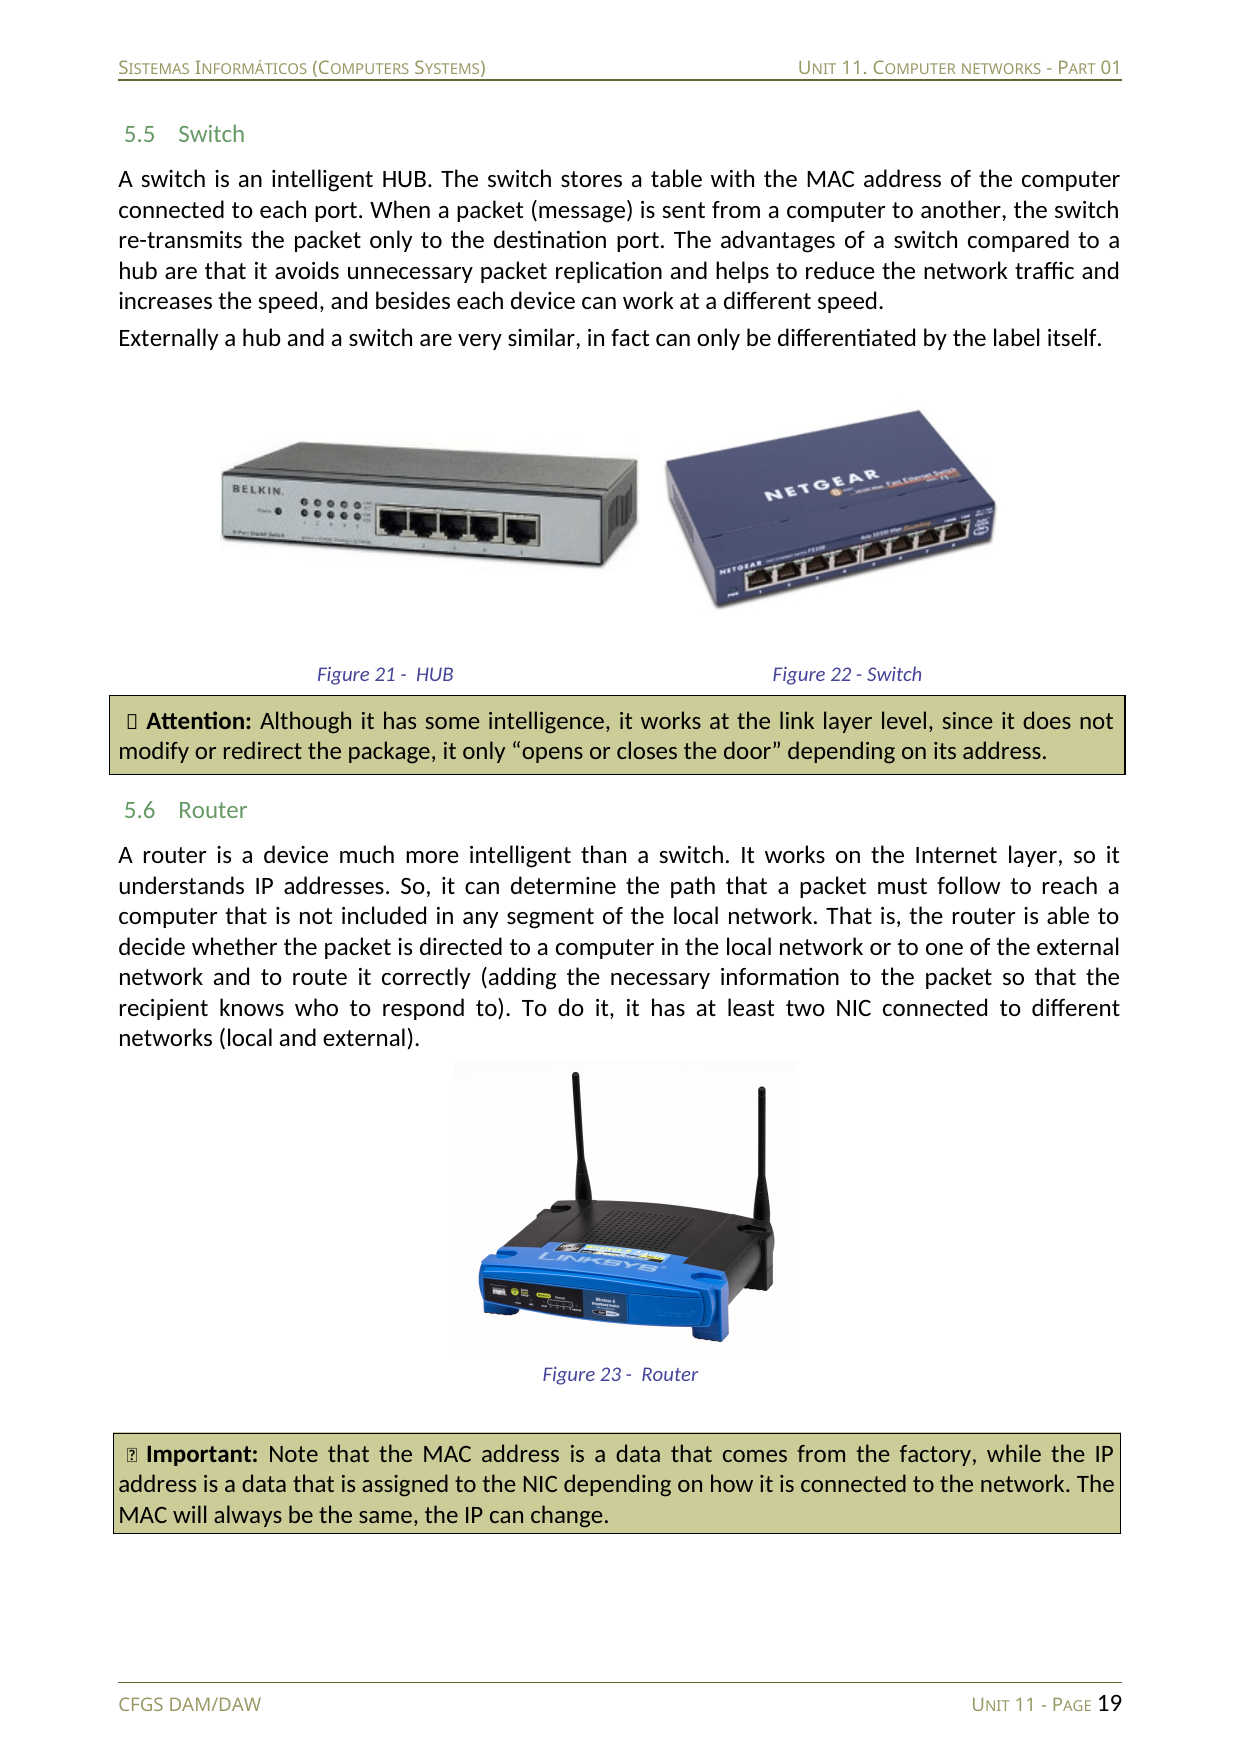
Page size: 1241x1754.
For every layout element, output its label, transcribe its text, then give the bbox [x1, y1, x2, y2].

text 📖 Important: Note that the MAC address is a data that comes from the factory, while the IP address is a data that is assigned to the NIC depending on how it is connected to the network. The MAC will always be the same, the IP can change. [114, 1434, 1120, 1533]
text A switch is an intelligent HUB. The switch stores a table with the MAC address of the computer connected to each port. When a packet (message) is sent from a computer to another, the switch re-transmits the packet only to the destination port. The advantages of a switch compared to a hub are that it avoids unnecessary packet replication and helps to reduce the network traffic and increases the speed, and besides each device can work at a different speed. [118, 163, 1122, 316]
subtitle Switch [118, 118, 1122, 148]
text Figure 23 - Router [118, 1361, 1122, 1387]
picture [219, 359, 1021, 655]
text Figure 21 - HUB Figure 22 - Switch [118, 661, 1122, 687]
text A router is a device much more intelligent than a switch. It works on the Internet layer, so it understands IP addresses. So, it can determine the path that a packet must follow to reach a computer that is not included in any segment of the local network. That is, the router is able to decide whether the packet is directed to a computer in the local network or to one of the external network and to route it correctly (adding the necessary information to the packet so that the recipient knows who to respond to). To do it, it has at least two NIC connected to different networks (local and external). [118, 839, 1122, 1053]
text Externally a hub and a switch are very similar, in fact can only be differentiated by the label itself. [118, 322, 1122, 353]
picture [453, 1059, 799, 1355]
subtitle Router [118, 794, 1122, 824]
text ❕ Attention: Although it has some intelligence, it works at the link layer level, since it does not modify or redirect the package, it only “opens or closes the door” depending on its address. [110, 696, 1124, 774]
